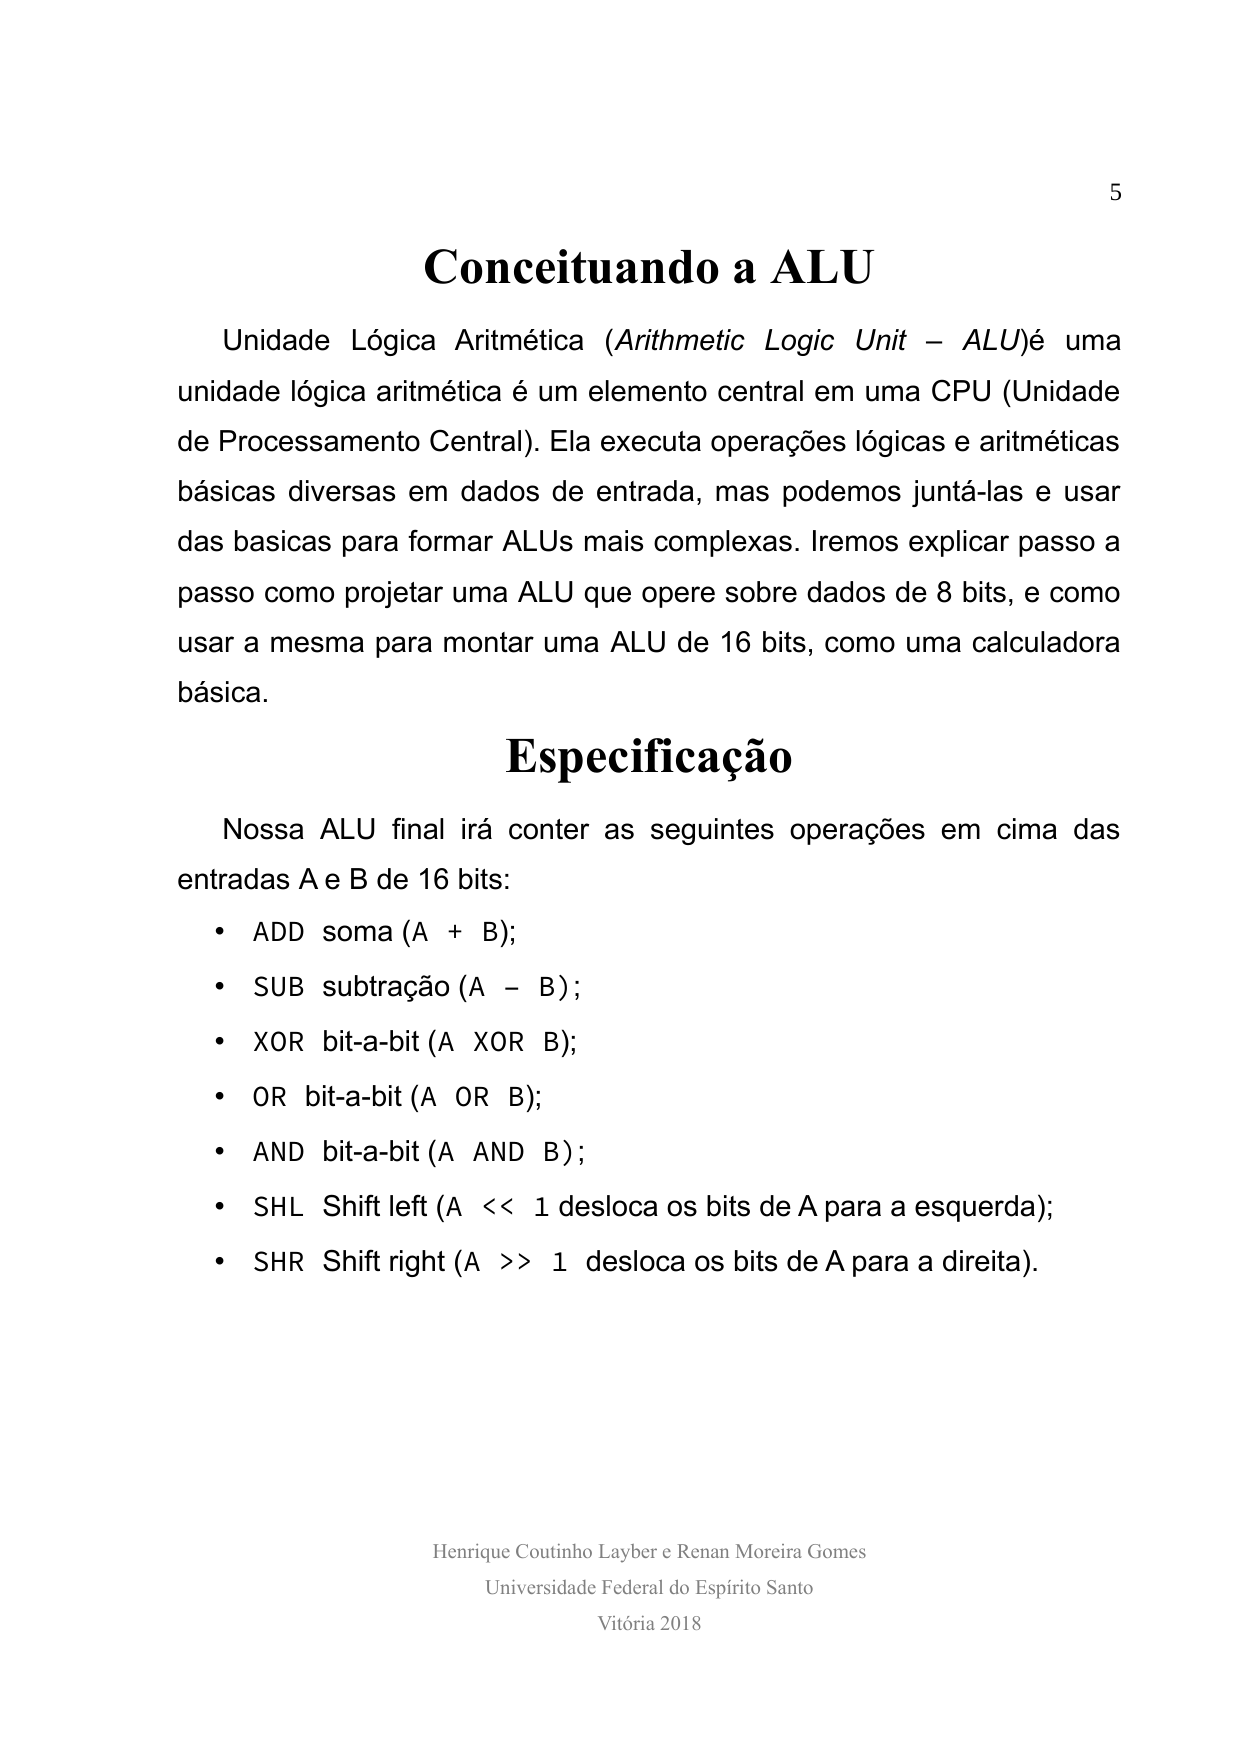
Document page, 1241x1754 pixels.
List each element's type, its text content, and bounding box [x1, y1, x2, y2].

list AND bit-a-bit (A AND B); [214, 1133, 1122, 1169]
list SUB subtração (A – B); [214, 968, 1122, 1004]
list SHR Shift right (A >> 1 desloca os bits de A para a direita). [214, 1243, 1122, 1279]
text Nossa ALU final irá conter as seguintes operações em cima das entradas A e B de 16 bits: [177, 812, 1122, 896]
list ADD soma (A + B); [214, 913, 1122, 949]
text Unidade Lógica Aritmética (Arithmetic Logic Unit – ALU)é uma unidade lógica aritmética é um elemento central em uma CPU (Unidade de Processamento Central). Ela executa operações lógicas e aritméticas básicas diversas em dados de entrada, mas podemos juntá-las e usar das basicas para formar ALUs mais complexas. Iremos explicar passo a passo como projetar uma ALU que opere sobre dados de 8 bits, e como usar a mesma para montar uma ALU de 16 bits, como uma calculadora básica. [177, 323, 1122, 709]
list XOR bit-a-bit (A XOR B); [214, 1023, 1122, 1059]
list SHL Shift left (A << 1 desloca os bits de A para a esquerda); [214, 1188, 1122, 1224]
text Especificação [177, 726, 1122, 783]
text Conceituando a ALU [177, 237, 1122, 294]
list OR bit-a-bit (A OR B); [214, 1078, 1122, 1114]
